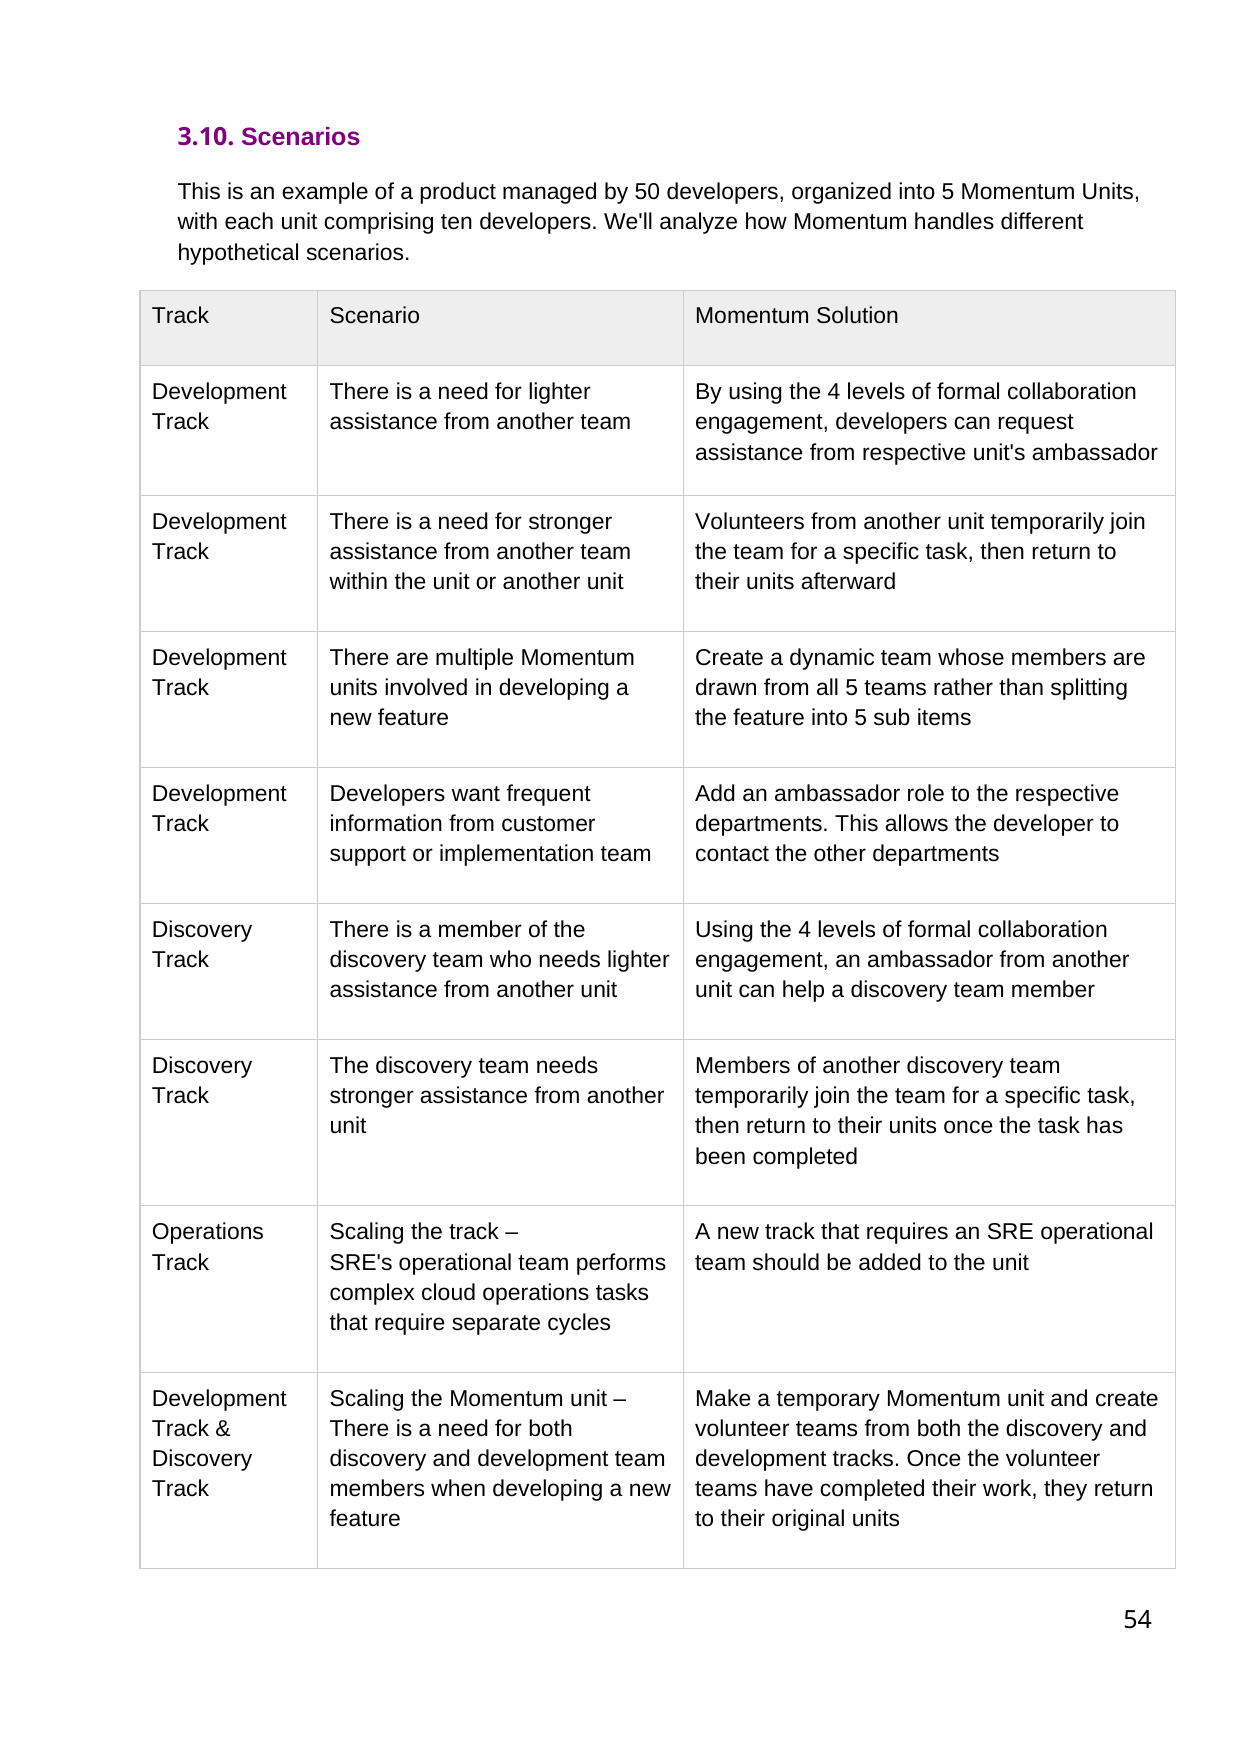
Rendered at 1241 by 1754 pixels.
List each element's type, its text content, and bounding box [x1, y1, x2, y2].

table_cell There is a need for stronger assistance from another team within the unit or another unit [318, 496, 683, 631]
table_cell Development Track & Discovery Track [141, 1373, 317, 1568]
table_cell Using the 4 levels of formal collaboration engagement, an ambassador from another unit can help a discovery team member [684, 904, 1175, 1039]
table_header Track [141, 291, 317, 365]
table_cell There are multiple Momentum units involved in developing a new feature [318, 632, 683, 767]
table_cell Development Track [141, 496, 317, 631]
table_cell Scaling the track – SRE's operational team performs complex cloud operations tasks that require separate cycles [318, 1206, 683, 1372]
table_cell Create a dynamic team whose members are drawn from all 5 teams rather than splitting the feature into 5 sub items [684, 632, 1175, 767]
table_header Scenario [318, 291, 683, 365]
table_cell Members of another discovery team temporarily join the team for a specific task, then return to their units once the task has been completed [684, 1040, 1175, 1205]
table_cell Development Track [141, 366, 317, 495]
table_cell Discovery Track [141, 904, 317, 1039]
table_cell Development Track [141, 768, 317, 903]
table_cell Volunteers from another unit temporarily join the team for a specific task, then return to their units afterward [684, 496, 1175, 631]
table_cell There is a need for lighter assistance from another team [318, 366, 683, 495]
table_cell Operations Track [141, 1206, 317, 1372]
table_cell By using the 4 levels of formal collaboration engagement, developers can request assistance from respective unit's ambassador [684, 366, 1175, 495]
table_cell Make a temporary Momentum unit and create volunteer teams from both the discovery and development tracks. Once the volunteer teams have completed their work, they return to their original units [684, 1373, 1175, 1568]
table_cell Add an ambassador role to the respective departments. This allows the developer to contact the other departments [684, 768, 1175, 903]
subtitle 3.10. Scenarios [177, 118, 1152, 152]
table_cell Developers want frequent information from customer support or implementation team [318, 768, 683, 903]
table_cell A new track that requires an SRE operational team should be added to the unit [684, 1206, 1175, 1372]
table_cell There is a member of the discovery team who needs lighter assistance from another unit [318, 904, 683, 1039]
table_cell Discovery Track [141, 1040, 317, 1205]
text This is an example of a product managed by 50 developers, organized into 5 Momentum Units, with each unit comprising ten developers. We'll analyze how Momentum handles different hypothetical scenarios. [177, 178, 1152, 265]
table_cell Development Track [141, 632, 317, 767]
table_cell The discovery team needs stronger assistance from another unit [318, 1040, 683, 1205]
table_header Momentum Solution [684, 291, 1175, 365]
table_cell Scaling the Momentum unit – There is a need for both discovery and development team members when developing a new feature [318, 1373, 683, 1568]
